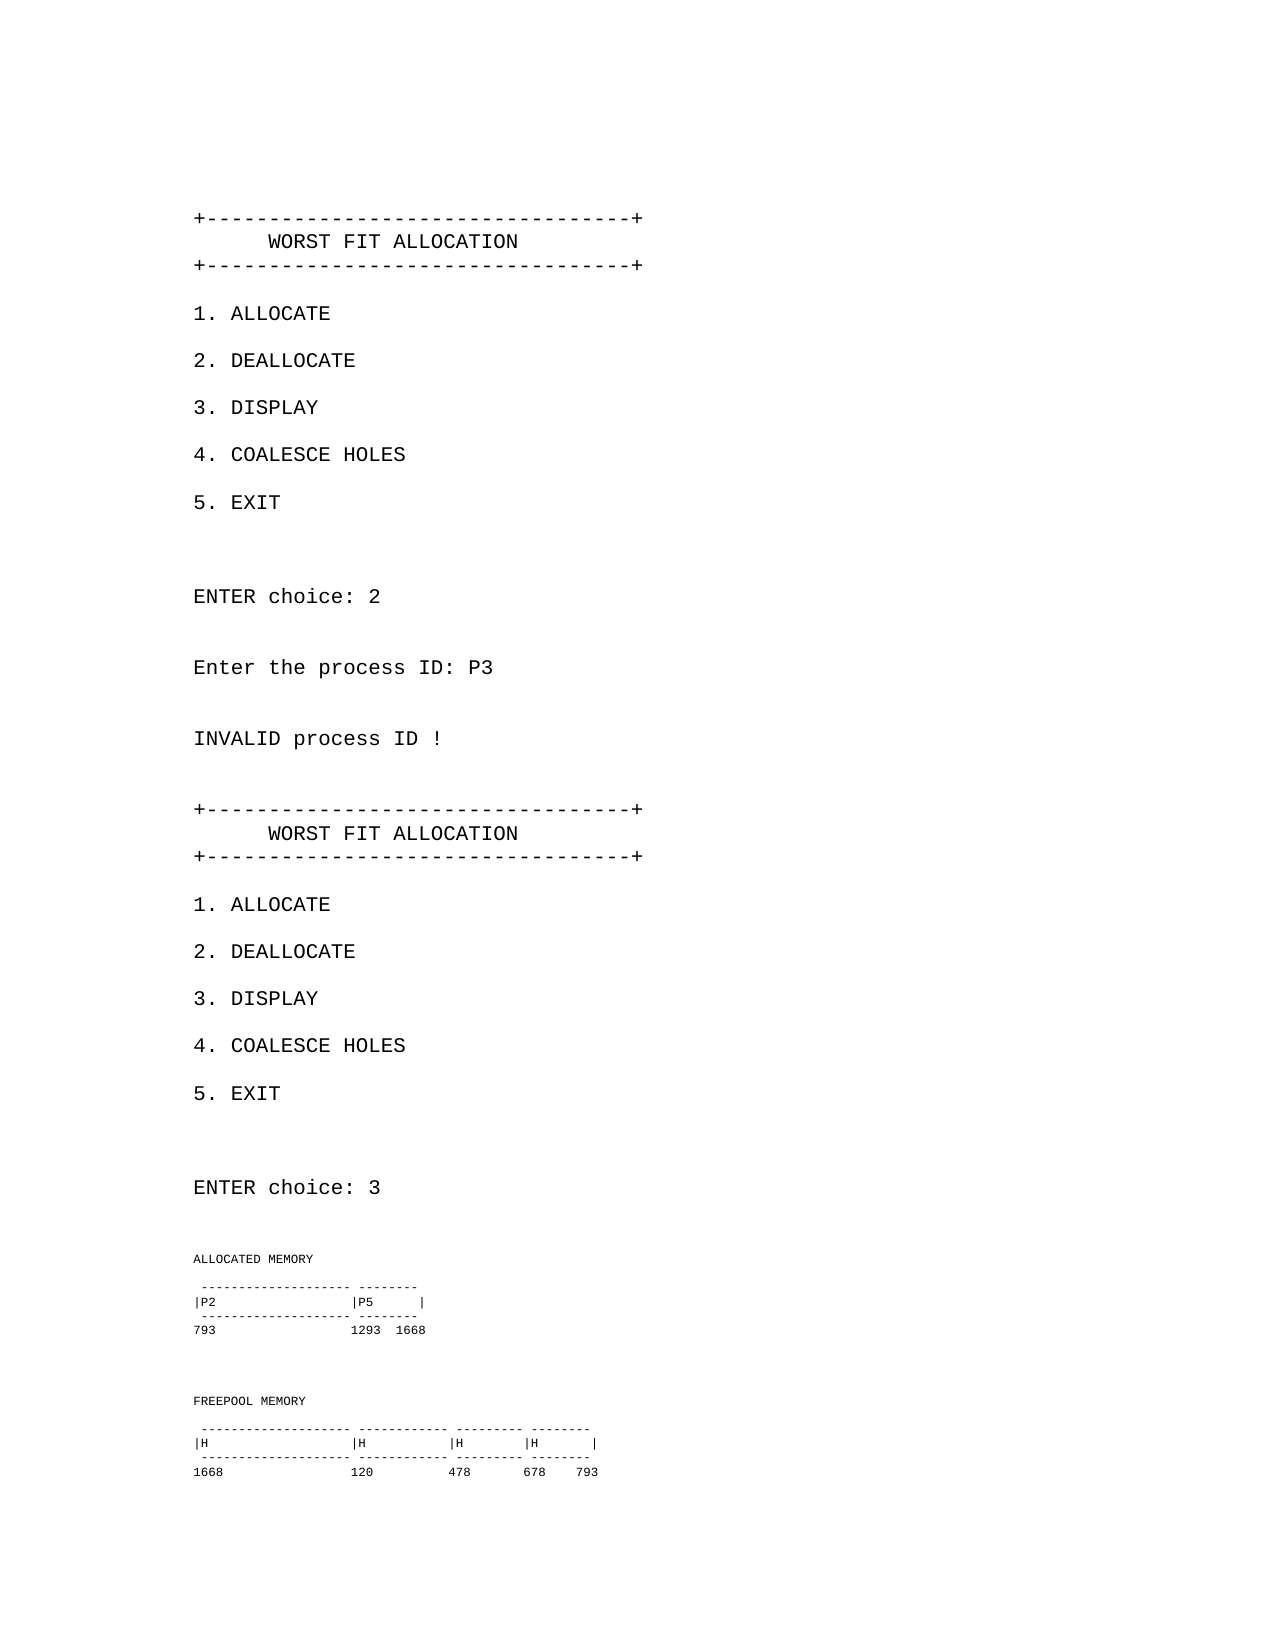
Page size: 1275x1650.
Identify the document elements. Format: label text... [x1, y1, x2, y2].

text 5. EXIT [118, 492, 1157, 515]
text ALLOCATED MEMORY [118, 1253, 1157, 1267]
text 3. DISPLAY [118, 988, 1157, 1012]
text ENTER choice: 2 [118, 586, 1157, 610]
text WORST FIT ALLOCATION [118, 232, 1157, 255]
text -------------------- ------------ --------- -------- [118, 1423, 1157, 1437]
text ENTER choice: 3 [118, 1177, 1157, 1201]
text 2. DEALLOCATE [118, 350, 1157, 373]
text -------------------- ------------ --------- -------- [118, 1451, 1157, 1466]
text +----------------------------------+ [118, 255, 1157, 279]
text |P2 |P5 | [118, 1296, 1157, 1310]
text 4. COALESCE HOLES [118, 444, 1157, 468]
text 793 1293 1668 [118, 1324, 1157, 1338]
text Enter the process ID: P3 [118, 657, 1157, 681]
text 3. DISPLAY [118, 397, 1157, 421]
text 4. COALESCE HOLES [118, 1036, 1157, 1059]
text -------------------- -------- [118, 1310, 1157, 1324]
text -------------------- -------- [118, 1281, 1157, 1296]
text +----------------------------------+ [118, 208, 1157, 232]
text +----------------------------------+ [118, 799, 1157, 823]
text WORST FIT ALLOCATION [118, 823, 1157, 846]
text |H |H |H |H | [118, 1437, 1157, 1451]
text INVALID process ID ! [118, 728, 1157, 752]
text 1. ALLOCATE [118, 302, 1157, 326]
text 1. ALLOCATE [118, 894, 1157, 917]
text 5. EXIT [118, 1083, 1157, 1106]
text +----------------------------------+ [118, 846, 1157, 870]
text 1668 120 478 678 793 [118, 1466, 1157, 1480]
text 2. DEALLOCATE [118, 941, 1157, 964]
text FREEPOOL MEMORY [118, 1395, 1157, 1409]
